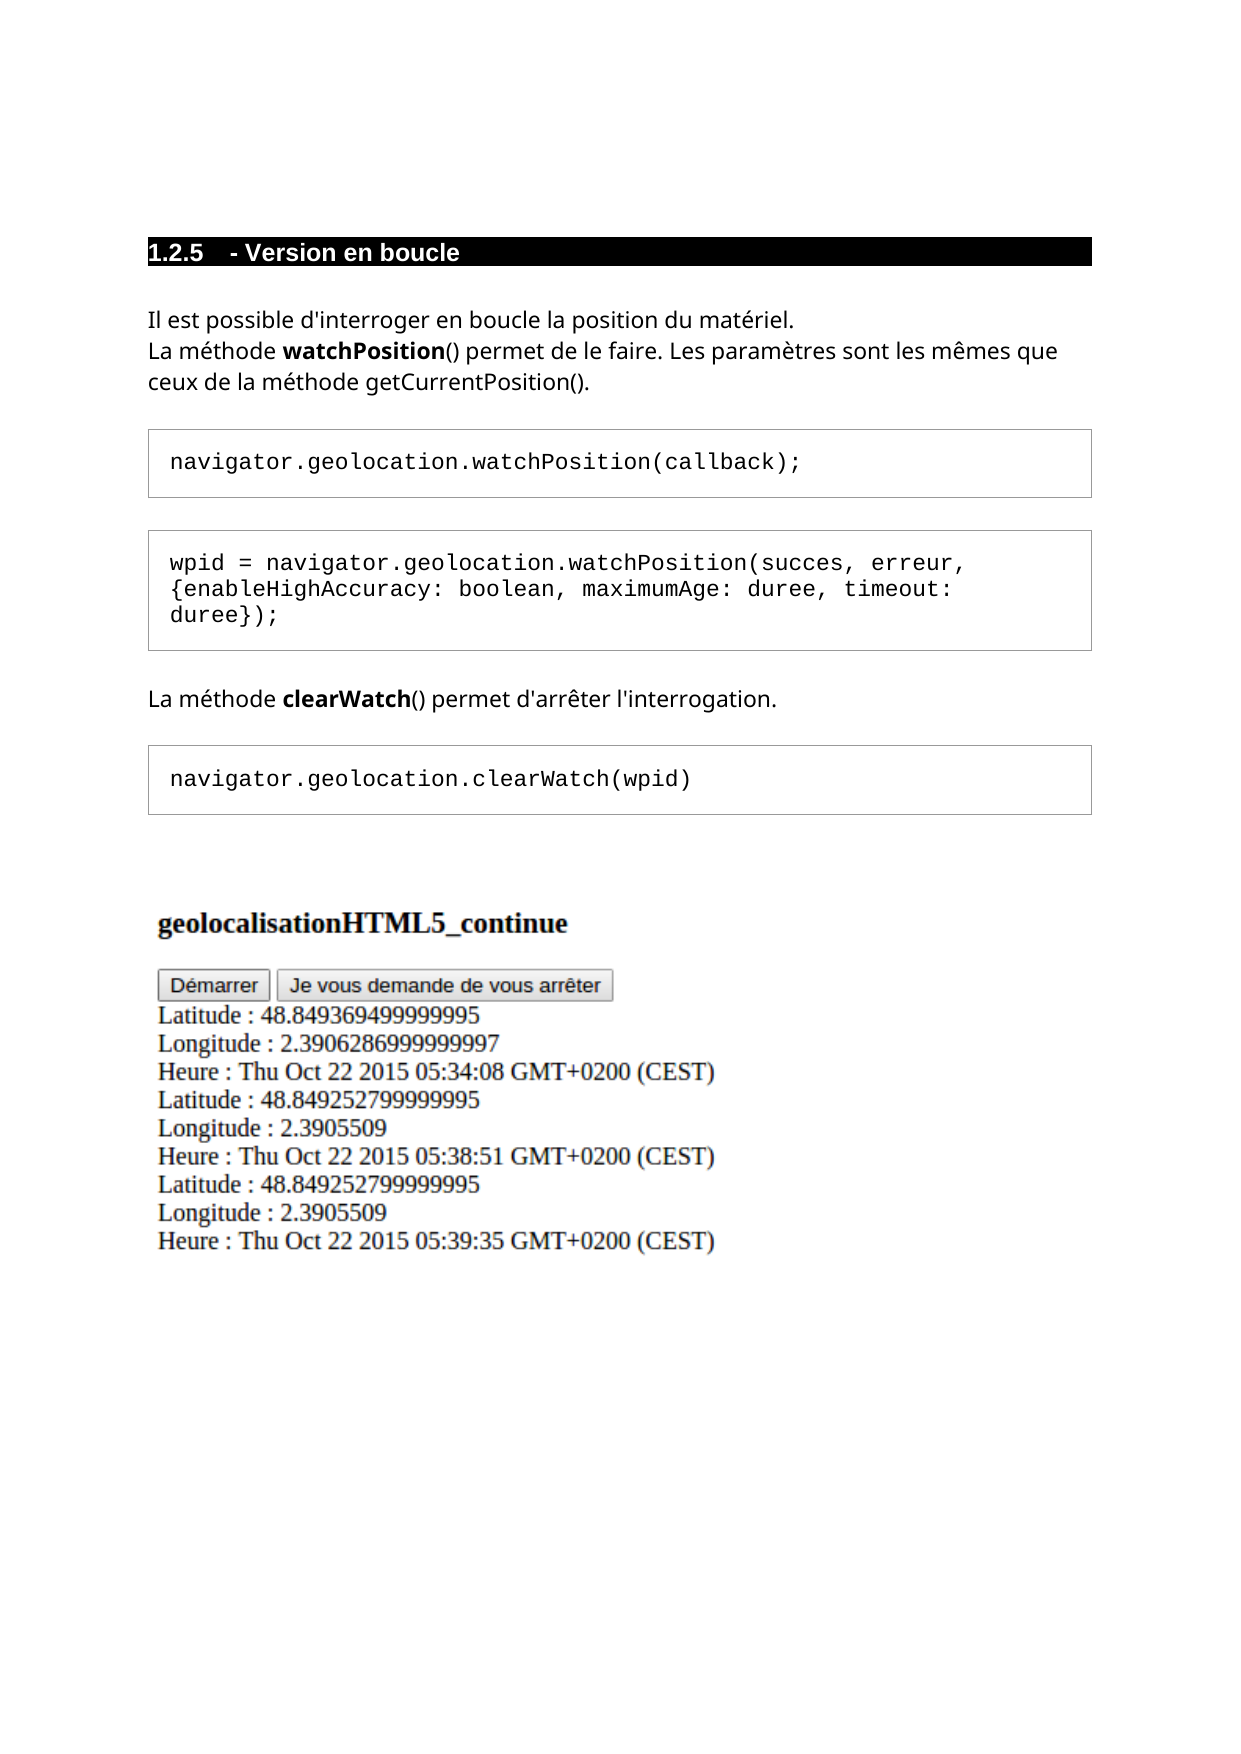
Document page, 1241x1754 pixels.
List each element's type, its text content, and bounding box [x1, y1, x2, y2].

text Il est possible d'interroger en boucle la position du matériel. [148, 304, 1092, 335]
picture [147, 908, 725, 1262]
text La méthode clearWatch() permet d'arrêter l'interrogation. [148, 682, 1092, 714]
text wpid = navigator.geolocation.watchPosition(succes, erreur, {enableHighAccuracy: boolean, maximumAge: duree, timeout: duree}); [149, 531, 1091, 650]
text La méthode watchPosition() permet de le faire. Les paramètres sont les mêmes que ceux de la méthode getCurrentPosition(). [148, 335, 1092, 397]
text navigator.geolocation.watchPosition(callback); [149, 430, 1091, 497]
text navigator.geolocation.clearWatch(wpid) [149, 746, 1091, 814]
subtitle - Version en boucle [148, 237, 1092, 266]
